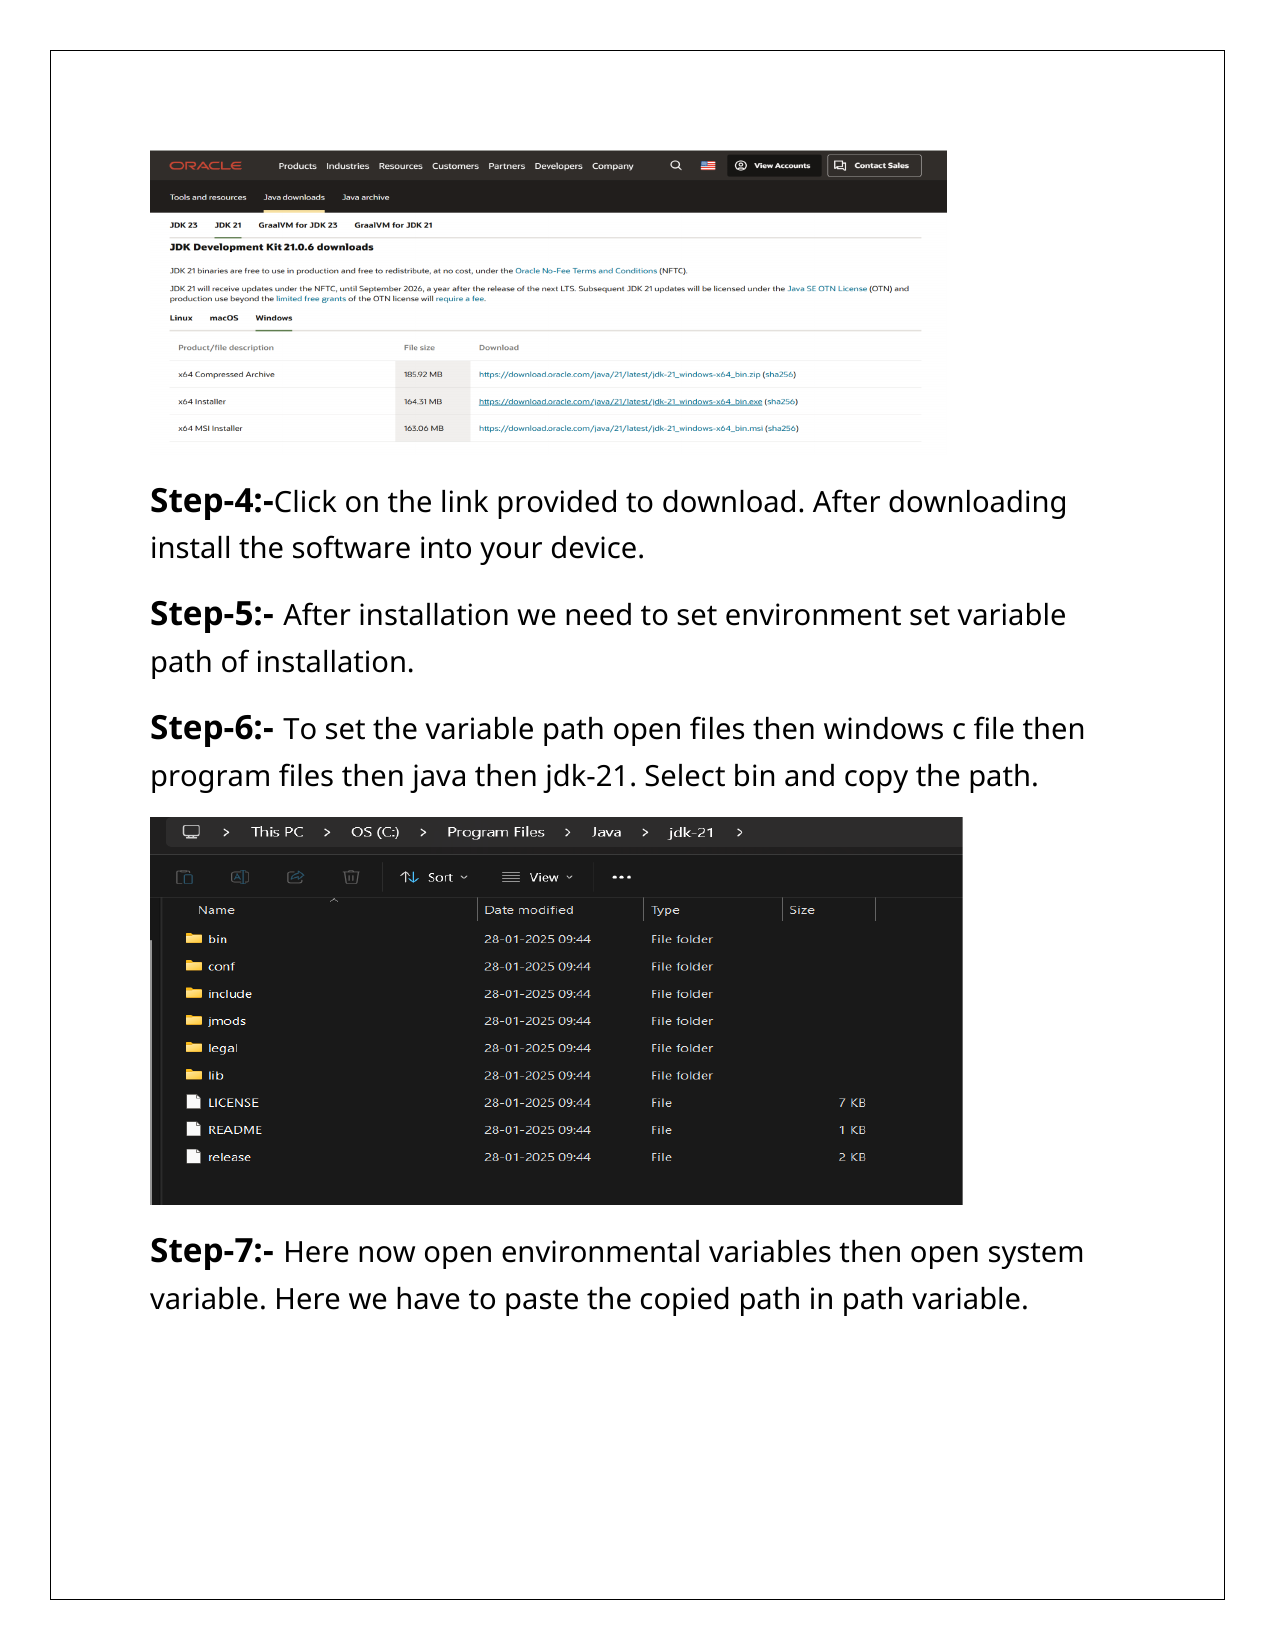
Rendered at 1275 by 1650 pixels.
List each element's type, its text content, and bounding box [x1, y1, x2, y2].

text Step-6:- To set the variable path open files then windows c file then program files then java then jdk-21. Select bin and copy the path. [150, 704, 1125, 795]
text Step-7:- Here now open environmental variables then open system variable. Here we have to paste the copied path in path variable. [150, 1227, 1125, 1318]
text Step-4:-Click on the link provided to download. After downloading install the software into your device. [150, 476, 1125, 567]
text Step-5:- After installation we need to set environment set variable path of installation. [150, 590, 1125, 681]
